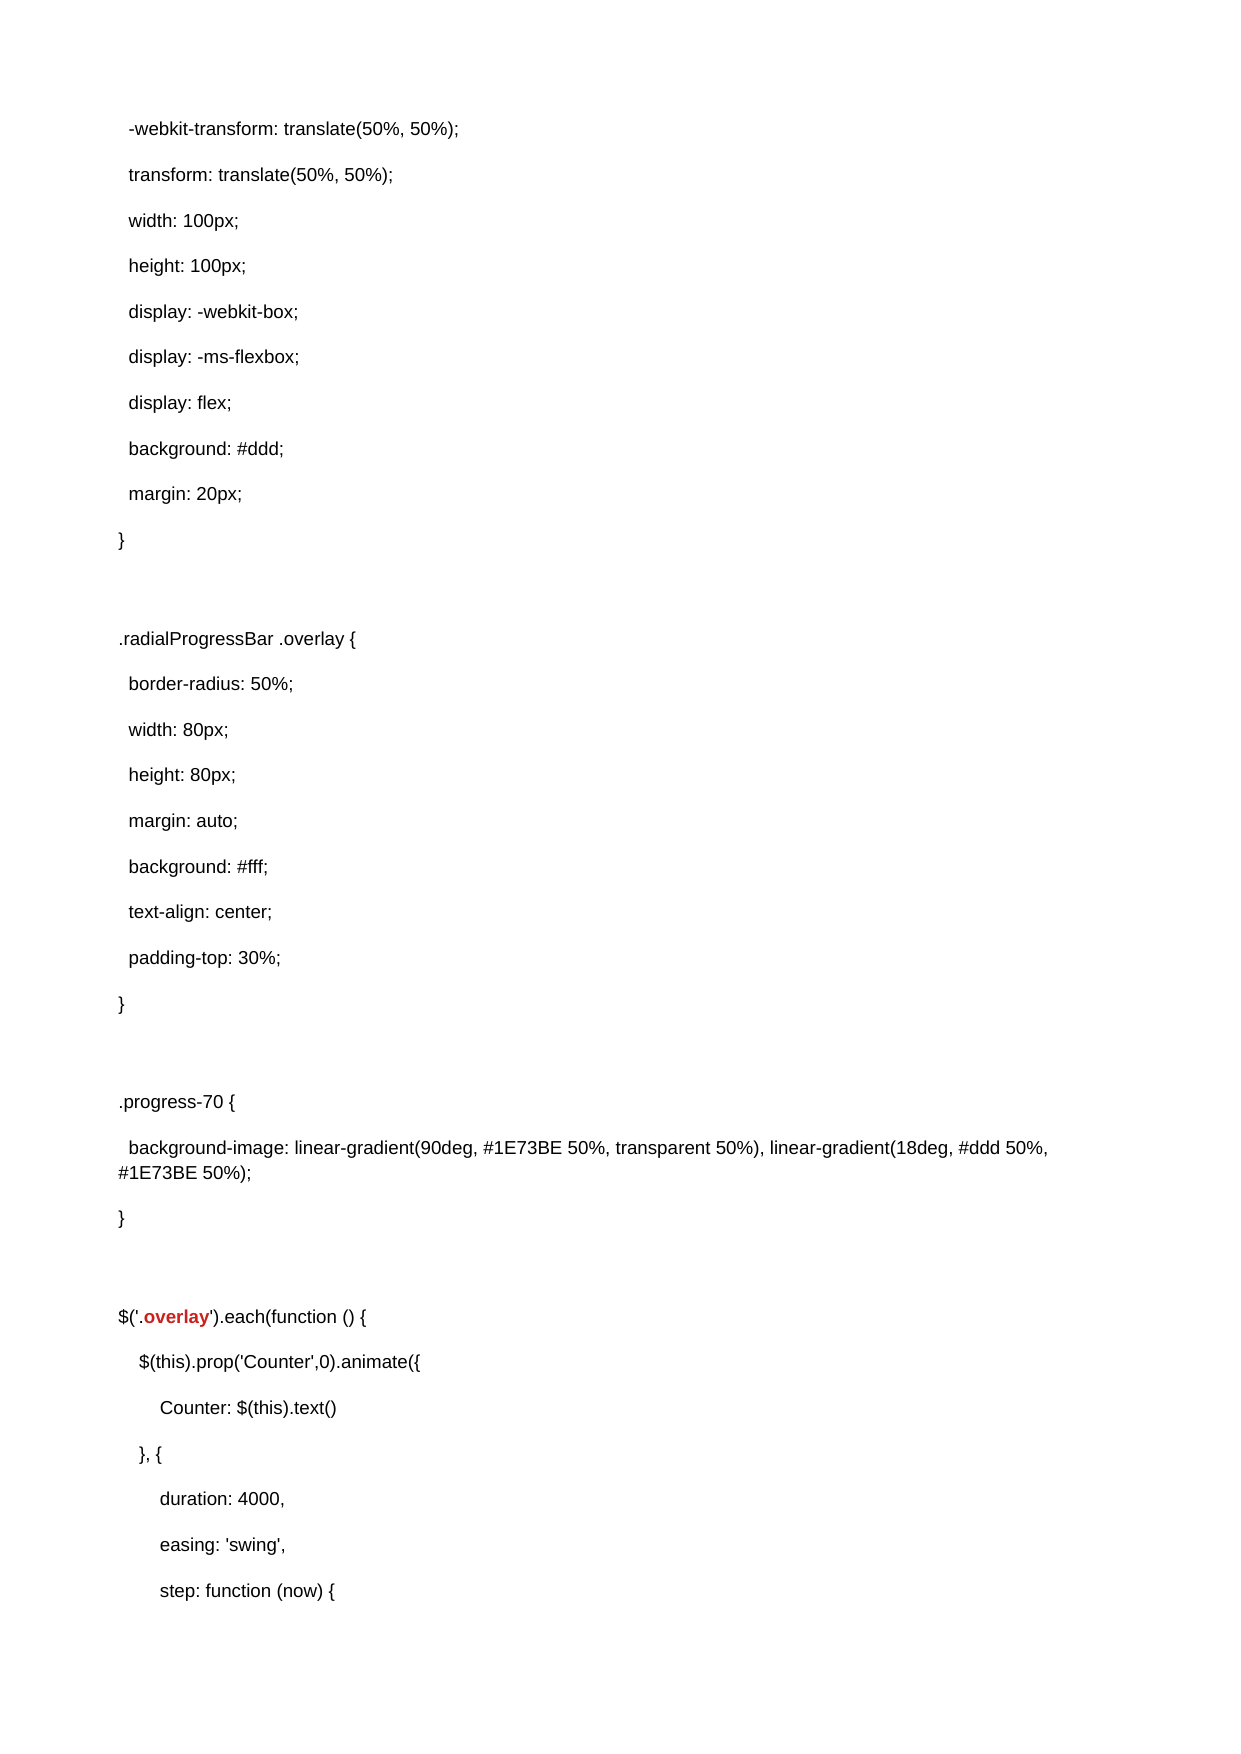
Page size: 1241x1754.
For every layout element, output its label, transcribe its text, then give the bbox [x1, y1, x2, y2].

text duration: 4000, [118, 1488, 1122, 1510]
text $(this).prop('Counter',0).animate({ [118, 1351, 1122, 1373]
text height: 80px; [118, 764, 1122, 786]
text $('.overlay').each(function () { [118, 1306, 1122, 1327]
text height: 100px; [118, 255, 1122, 277]
text -webkit-transform: translate(50%, 50%); [118, 118, 1122, 140]
text display: -webkit-box; [118, 301, 1122, 322]
text background: #ddd; [118, 437, 1122, 459]
text border-radius: 50%; [118, 673, 1122, 694]
text width: 100px; [118, 209, 1122, 231]
text display: flex; [118, 392, 1122, 413]
text easing: 'swing', [118, 1534, 1122, 1555]
text background-image: linear-gradient(90deg, #1E73BE 50%, transparent 50%), linear-gradient(18deg, #ddd 50%, #1E73BE 50%); [118, 1137, 1122, 1183]
text Counter: $(this).text() [118, 1397, 1122, 1418]
text margin: auto; [118, 810, 1122, 831]
text .progress-70 { [118, 1091, 1122, 1113]
text step: function (now) { [118, 1579, 1122, 1601]
text transform: translate(50%, 50%); [118, 164, 1122, 185]
text text-align: center; [118, 901, 1122, 923]
text display: -ms-flexbox; [118, 346, 1122, 368]
text background: #fff; [118, 856, 1122, 877]
text padding-top: 30%; [118, 947, 1122, 968]
text } [118, 1207, 1122, 1229]
text } [118, 529, 1122, 550]
text }, { [118, 1443, 1122, 1464]
text margin: 20px; [118, 483, 1122, 505]
text .radialProgressBar .overlay { [118, 627, 1122, 649]
text width: 80px; [118, 719, 1122, 740]
text } [118, 992, 1122, 1014]
